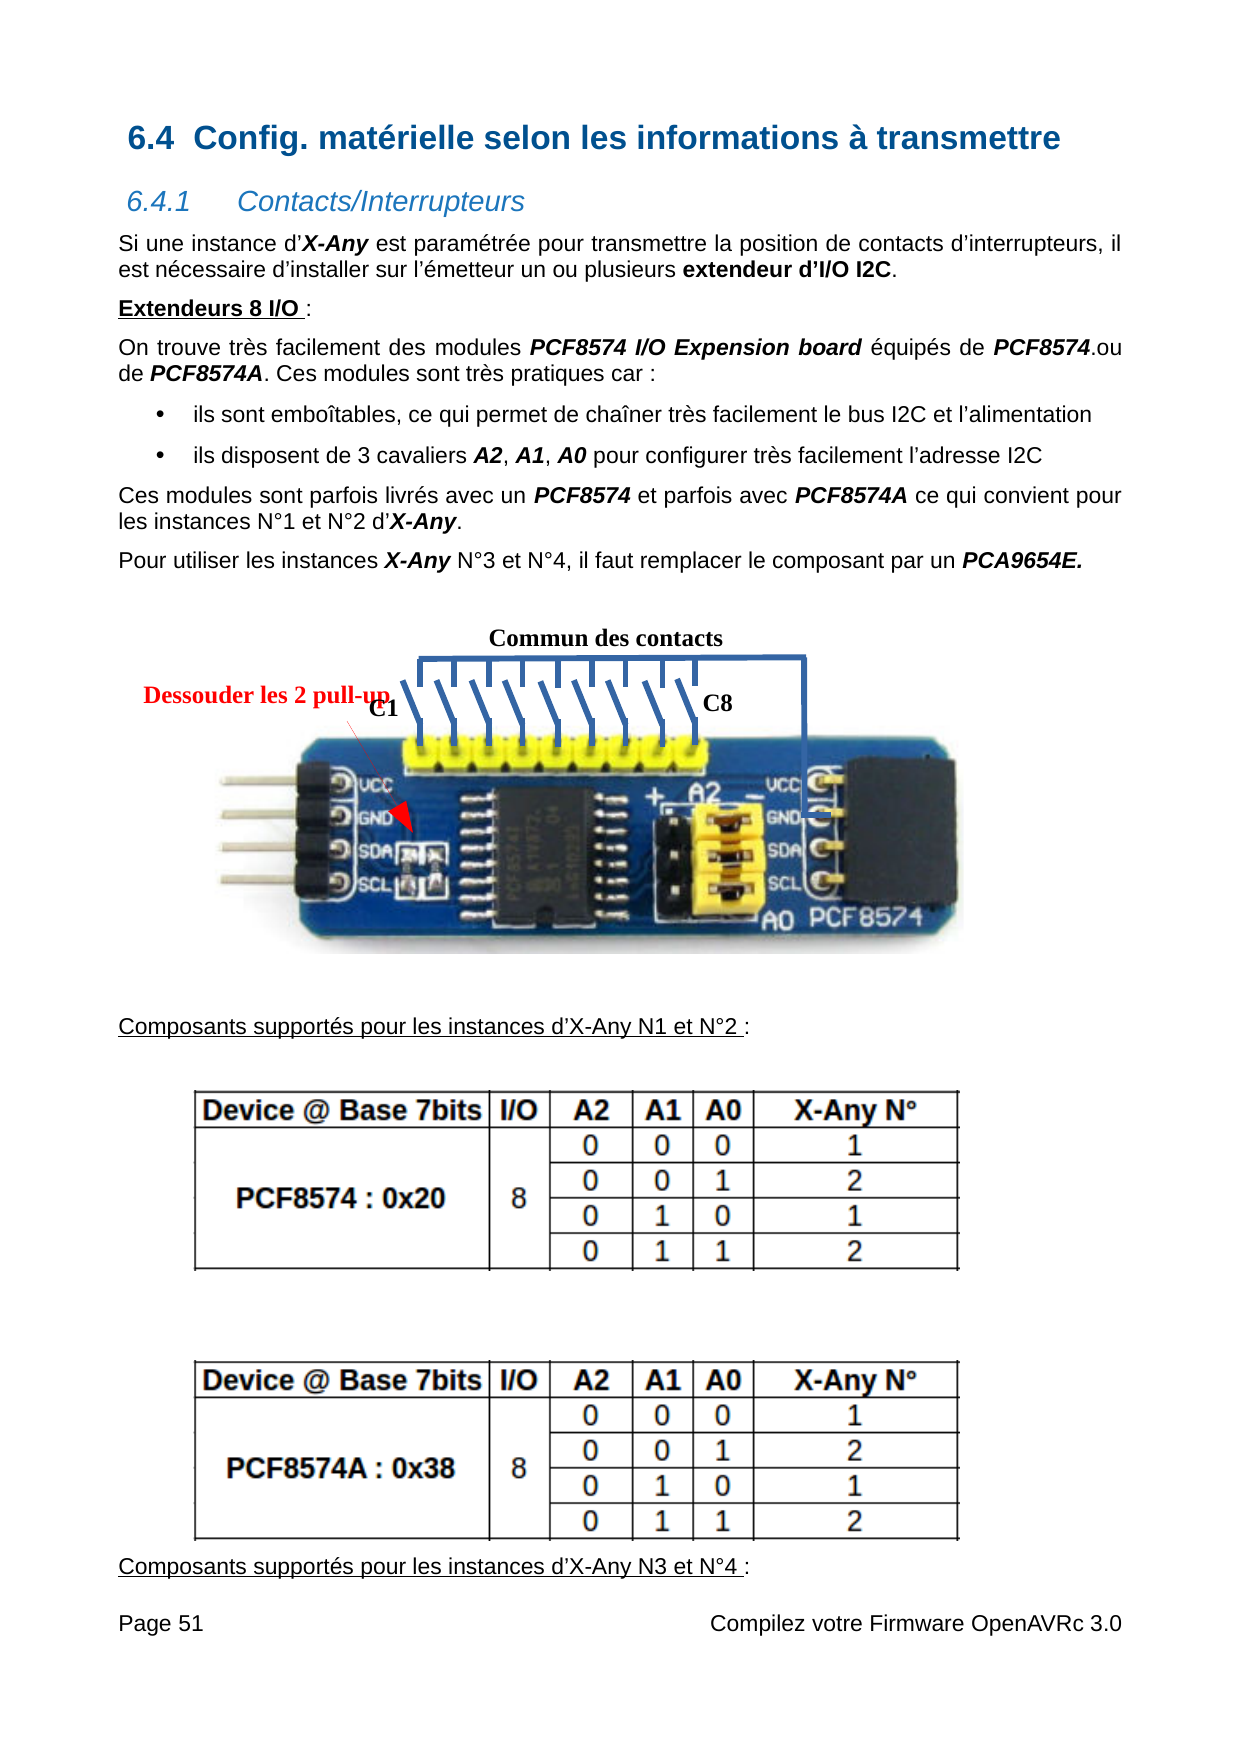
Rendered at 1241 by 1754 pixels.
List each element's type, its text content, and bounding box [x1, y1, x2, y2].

text Composants supportés pour les instances d’X-Any N1 et N°2 : [118, 1013, 1122, 1039]
subtitle Contacts/Interrupteurs [118, 184, 1122, 217]
picture [193, 1090, 960, 1271]
picture [193, 1360, 960, 1541]
list ils sont emboîtables, ce qui permet de chaîner très facilement le bus I2C et l’alimentation [156, 399, 1122, 428]
text Si une instance d’X-Any est paramétrée pour transmettre la position de contacts d’interrupteurs, il est nécessaire d’installer sur l’émetteur un ou plusieurs extendeur d’I/O I2C. [118, 230, 1122, 283]
picture [212, 721, 964, 954]
text Pour utiliser les instances X-Any N°3 et N°4, il faut remplacer le composant par un PCA9654E. [118, 547, 1122, 573]
text Extendeurs 8 I/O : [118, 295, 1122, 321]
list ils disposent de 3 cavaliers A2, A1, A0 pour configurer très facilement l’adresse I2C [156, 440, 1122, 469]
text Composants supportés pour les instances d’X-Any N3 et N°4 : [118, 1553, 1122, 1579]
subtitle Config. matérielle selon les informations à transmettre [118, 118, 1122, 157]
text Ces modules sont parfois livrés avec un PCF8574 et parfois avec PCF8574A ce qui convient pour les instances N°1 et N°2 d’X-Any. [118, 482, 1122, 534]
text On trouve très facilement des modules PCF8574 I/O Expension board équipés de PCF8574.ou de PCF8574A. Ces modules sont très pratiques car : [118, 334, 1122, 387]
